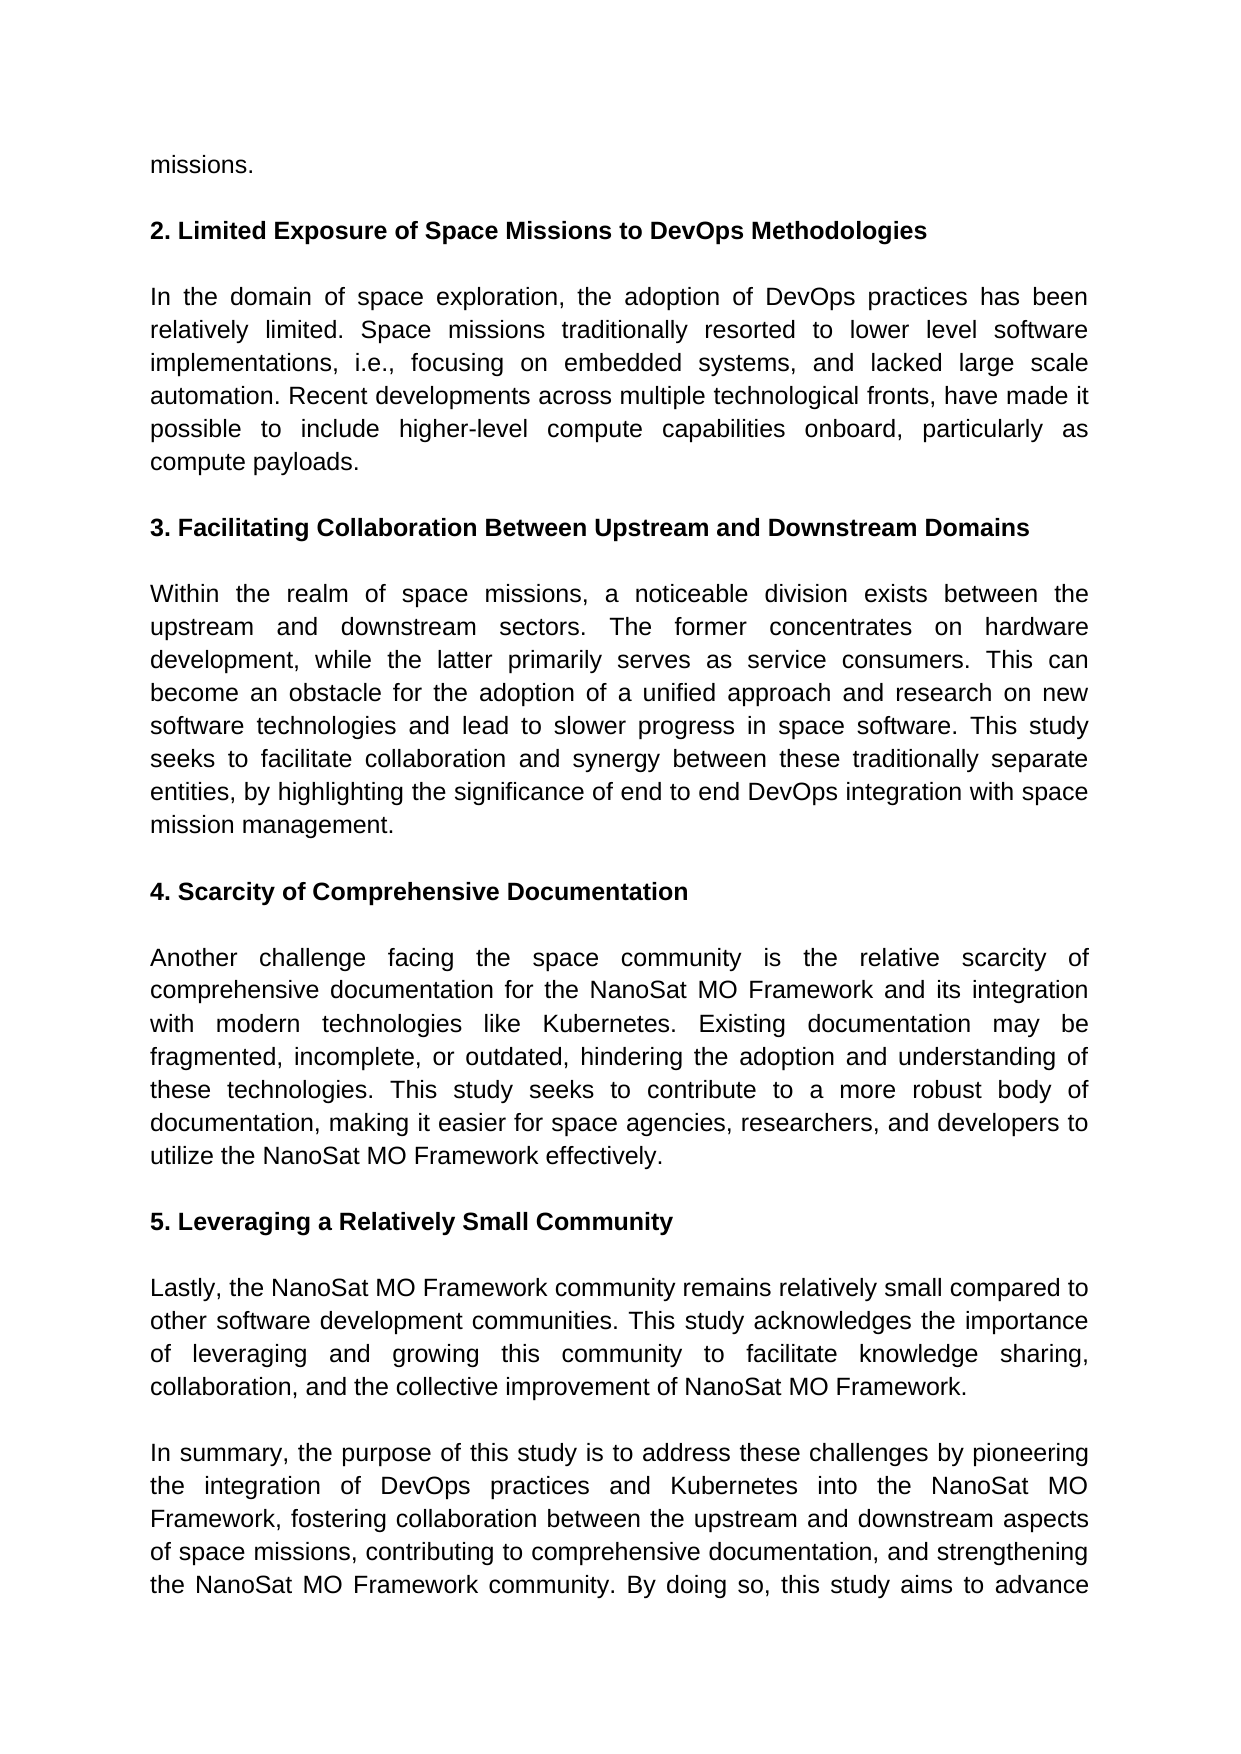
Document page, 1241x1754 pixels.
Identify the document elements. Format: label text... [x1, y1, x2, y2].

text In summary, the purpose of this study is to address these challenges by pioneering the integration of DevOps practices and Kubernetes into the NanoSat MO Framework, fostering collaboration between the upstream and downstream aspects of space missions, contributing to comprehensive documentation, and strengthening the NanoSat MO Framework community. By doing so, this study aims to advance [150, 1438, 1090, 1599]
text In the domain of space exploration, the adoption of DevOps practices has been relatively limited. Space missions traditionally resorted to lower level software implementations, i.e., focusing on embedded systems, and lacked large scale automation. Recent developments across multiple technological fronts, have made it possible to include higher-level compute capabilities onboard, particularly as compute payloads. [150, 282, 1090, 476]
text Within the realm of space missions, a noticeable division exists between the upstream and downstream sectors. The former concentrates on hardware development, while the latter primarily serves as service consumers. This can become an obstacle for the adoption of a unified approach and research on new software technologies and lead to slower progress in space software. This study seeks to facilitate collaboration and synergy between these traditionally separate entities, by highlighting the significance of end to end DevOps integration with space mission management. [150, 579, 1090, 839]
text 2. Limited Exposure of Space Missions to DevOps Methodologies [150, 216, 1090, 245]
text 5. Leveraging a Relatively Small Community [150, 1207, 1090, 1235]
text Another challenge facing the space community is the relative scarcity of comprehensive documentation for the NanoSat MO Framework and its integration with modern technologies like Kubernetes. Existing documentation may be fragmented, incomplete, or outdated, hindering the adoption and understanding of these technologies. This study seeks to contribute to a more robust body of documentation, making it easier for space agencies, researchers, and developers to utilize the NanoSat MO Framework effectively. [150, 942, 1090, 1169]
text Lastly, the NanoSat MO Framework community remains relatively small compared to other software development communities. This study acknowledges the importance of leveraging and growing this community to facilitate knowledge sharing, collaboration, and the collective improvement of NanoSat MO Framework. [150, 1273, 1090, 1401]
text 4. Scarcity of Comprehensive Documentation [150, 876, 1090, 905]
text 3. Facilitating Collaboration Between Upstream and Downstream Domains [150, 513, 1090, 542]
text missions. [150, 150, 1090, 179]
